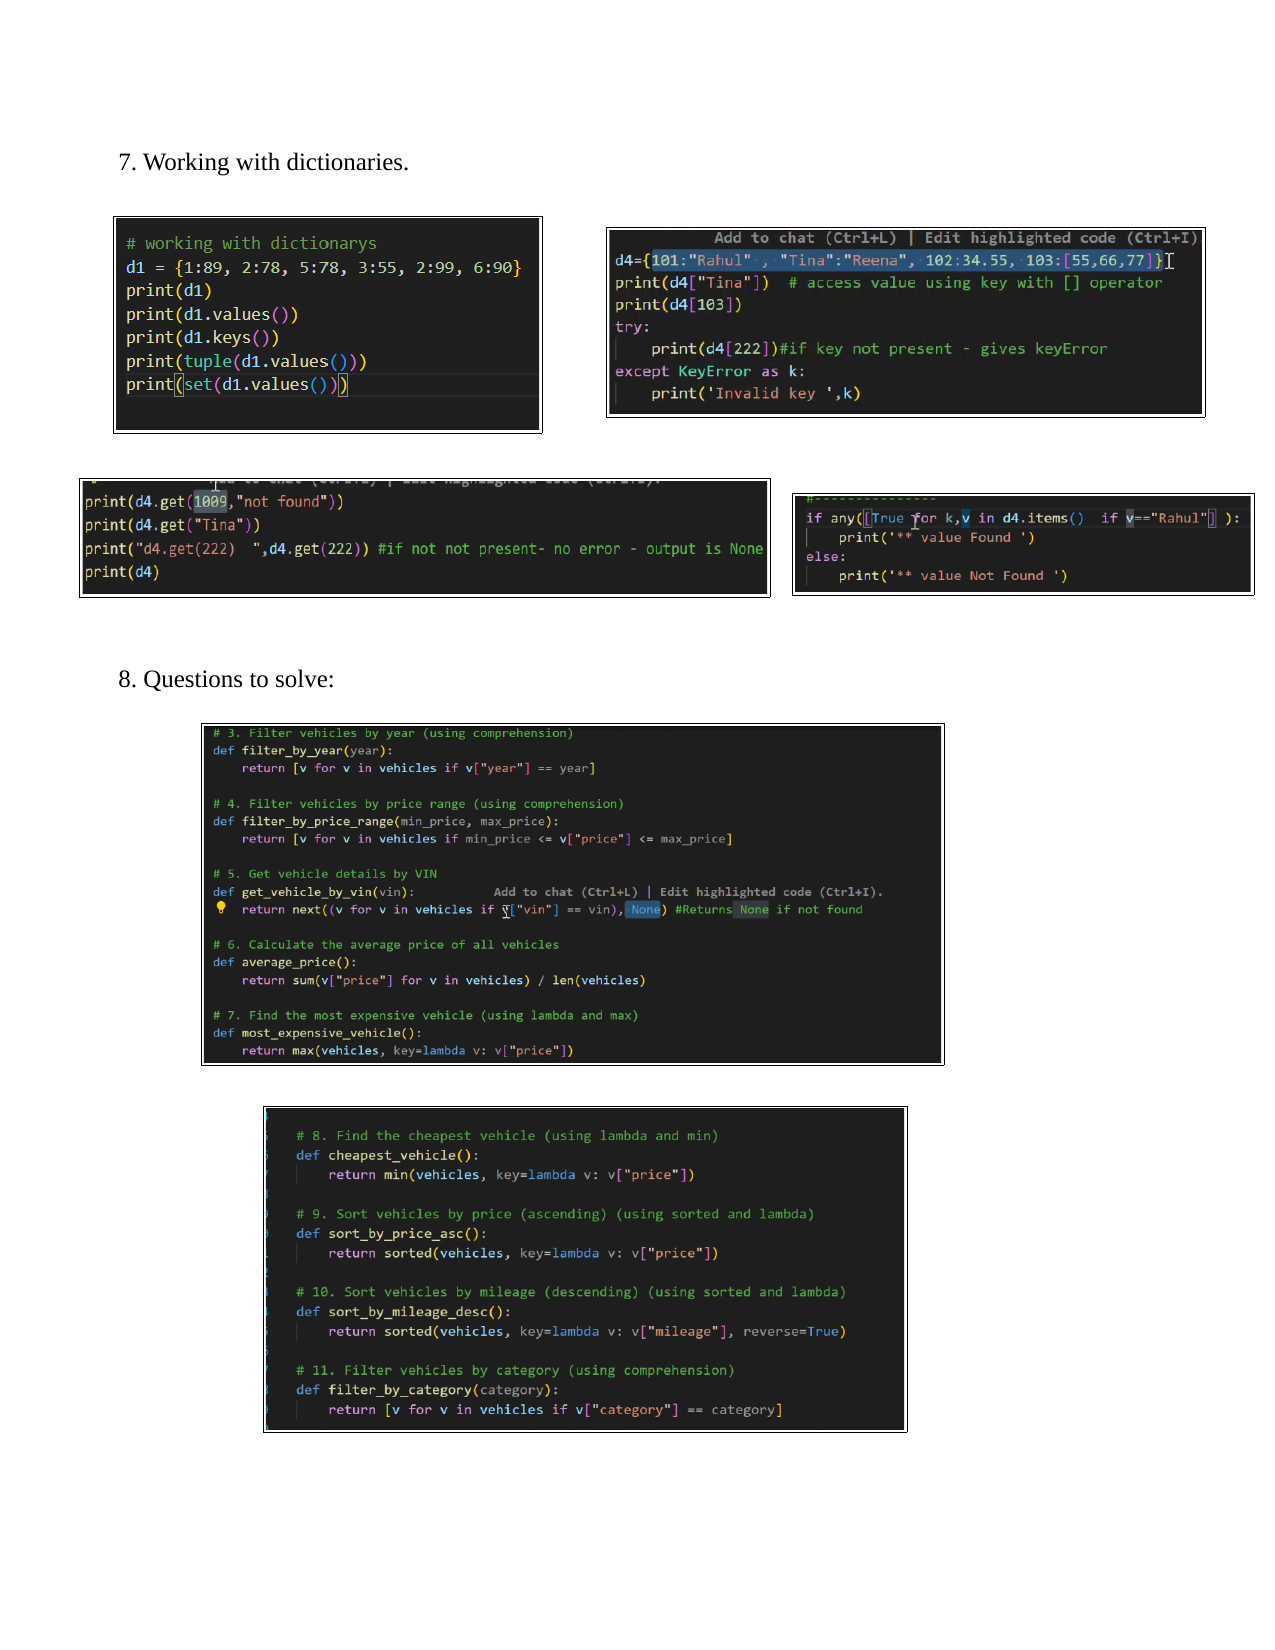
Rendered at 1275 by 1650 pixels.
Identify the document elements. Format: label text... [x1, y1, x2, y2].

text 8. Questions to solve: [118, 664, 1157, 693]
picture [795, 496, 1251, 592]
picture [265, 1108, 905, 1430]
picture [116, 218, 540, 430]
picture [609, 230, 1202, 414]
picture [203, 726, 942, 1063]
text 7. Working with dictionaries. [118, 147, 1157, 176]
picture [82, 481, 768, 594]
